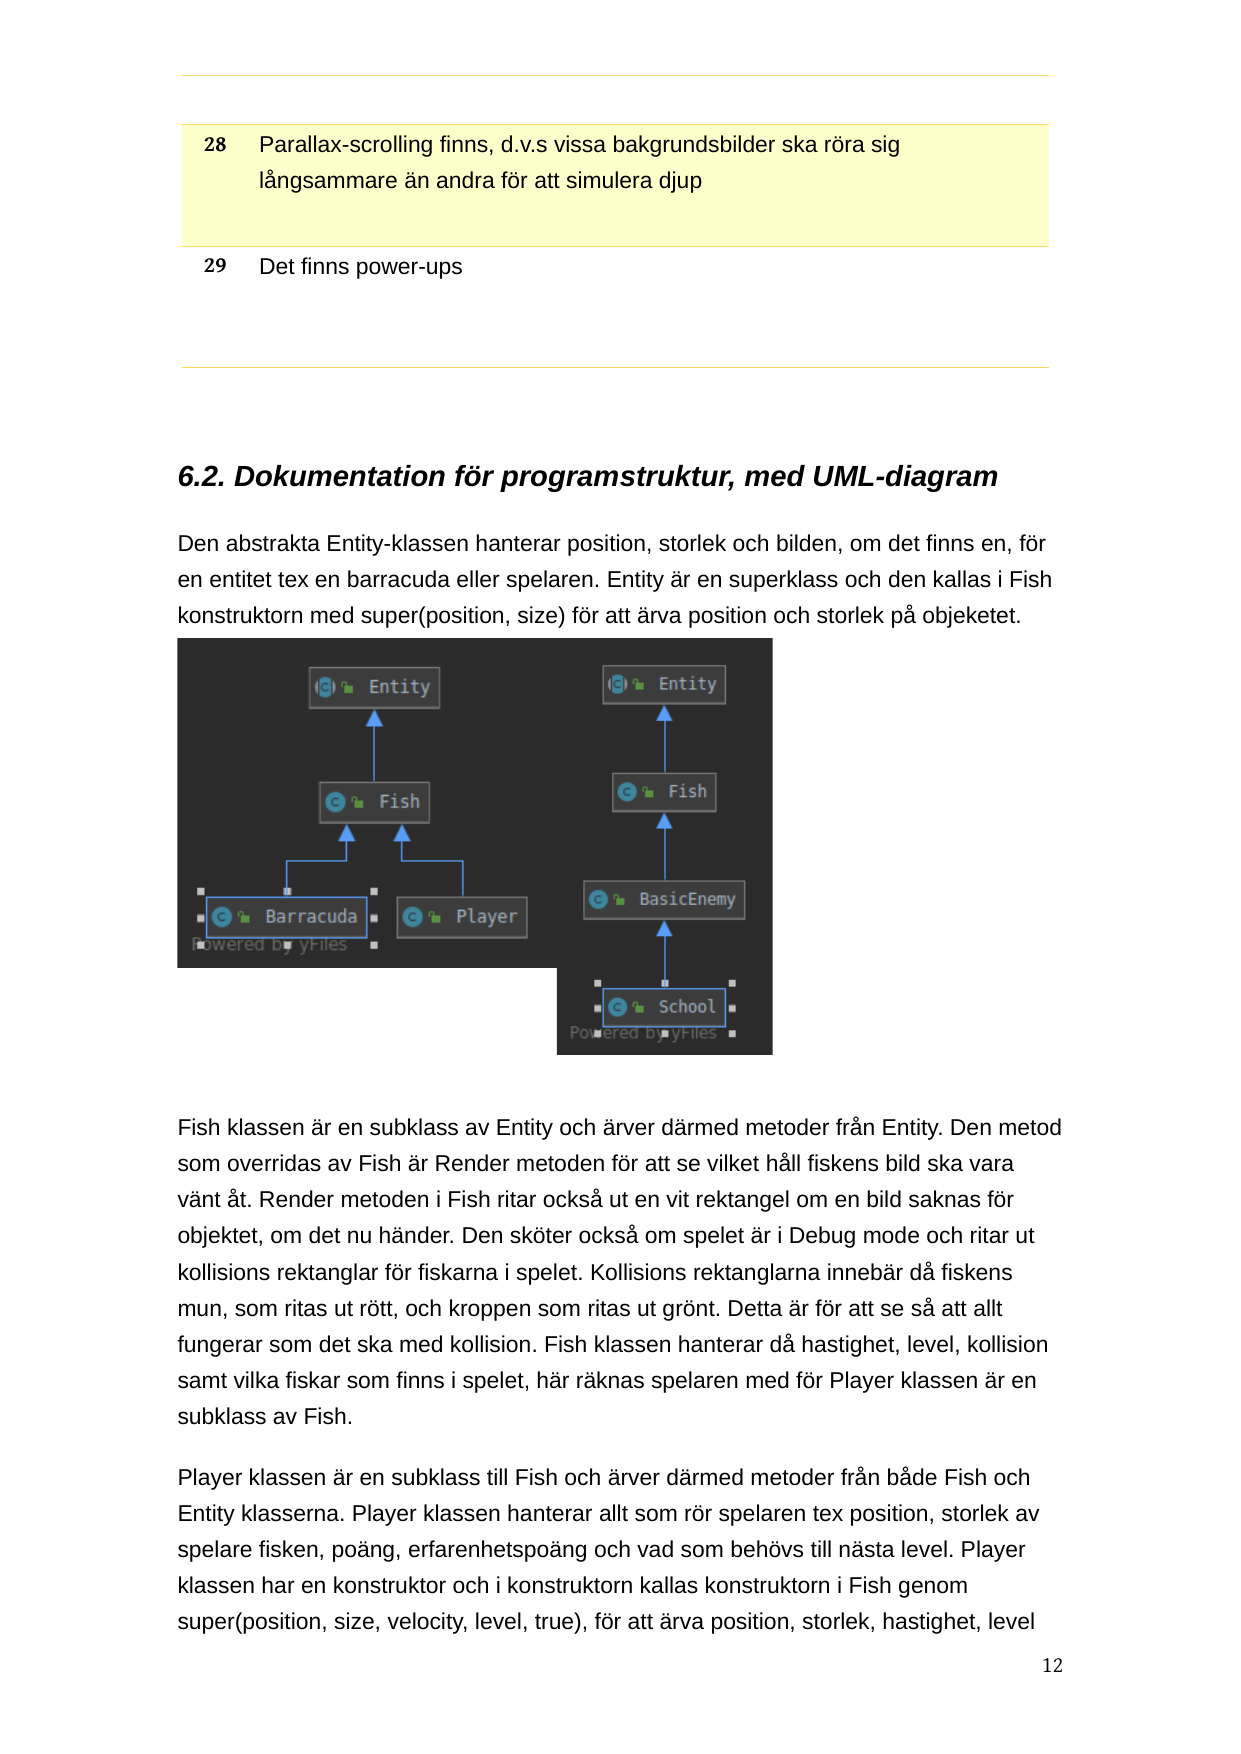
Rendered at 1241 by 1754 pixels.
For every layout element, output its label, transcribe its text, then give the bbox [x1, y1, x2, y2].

table_cell [182, 76, 248, 124]
table_cell Parallax-scrolling finns, d.v.s vissa bakgrundsbilder ska röra sig långsammare än andra för att simulera djup [248, 125, 1049, 246]
text Fish klassen är en subklass av Entity och ärver därmed metoder från Entity. Den metod som overridas av Fish är Render metoden för att se vilket håll fiskens bild ska vara vänt åt. Render metoden i Fish ritar också ut en vit rektangel om en bild saknas för objektet, om det nu händer. Den sköter också om spelet är i Debug mode och ritar ut kollisions rektanglar för fiskarna i spelet. Kollisions rektanglarna innebär då fiskens mun, som ritas ut rött, och kroppen som ritas ut grönt. Detta är för att se så att allt fungerar som det ska med kollision. Fish klassen hanterar då hastighet, level, kollision samt vilka fiskar som finns i spelet, här räknas spelaren med för Player klassen är en subklass av Fish. [177, 1114, 1063, 1429]
table_cell 28 [182, 125, 248, 246]
table_cell 29 [182, 247, 248, 367]
table_cell Det finns power-ups [248, 247, 1049, 367]
subtitle 6.2. Dokumentation för programstruktur, med UML-diagram [177, 459, 1063, 492]
text Den abstrakta Entity-klassen hanterar position, storlek och bilden, om det finns en, för en entitet tex en barracuda eller spelaren. Entity är en superklass och den kallas i Fish konstruktorn med super(position, size) för att ärva position och storlek på objeketet. [177, 530, 1063, 1054]
text Player klassen är en subklass till Fish och ärver därmed metoder från både Fish och Entity klasserna. Player klassen hanterar allt som rör spelaren tex position, storlek av spelare fisken, poäng, erfarenhetspoäng och vad som behövs till nästa level. Player klassen har en konstruktor och i konstruktorn kallas konstruktorn i Fish genom super(position, size, velocity, level, true), för att ärva position, storlek, hastighet, level [177, 1464, 1063, 1634]
table_cell [248, 76, 1049, 124]
